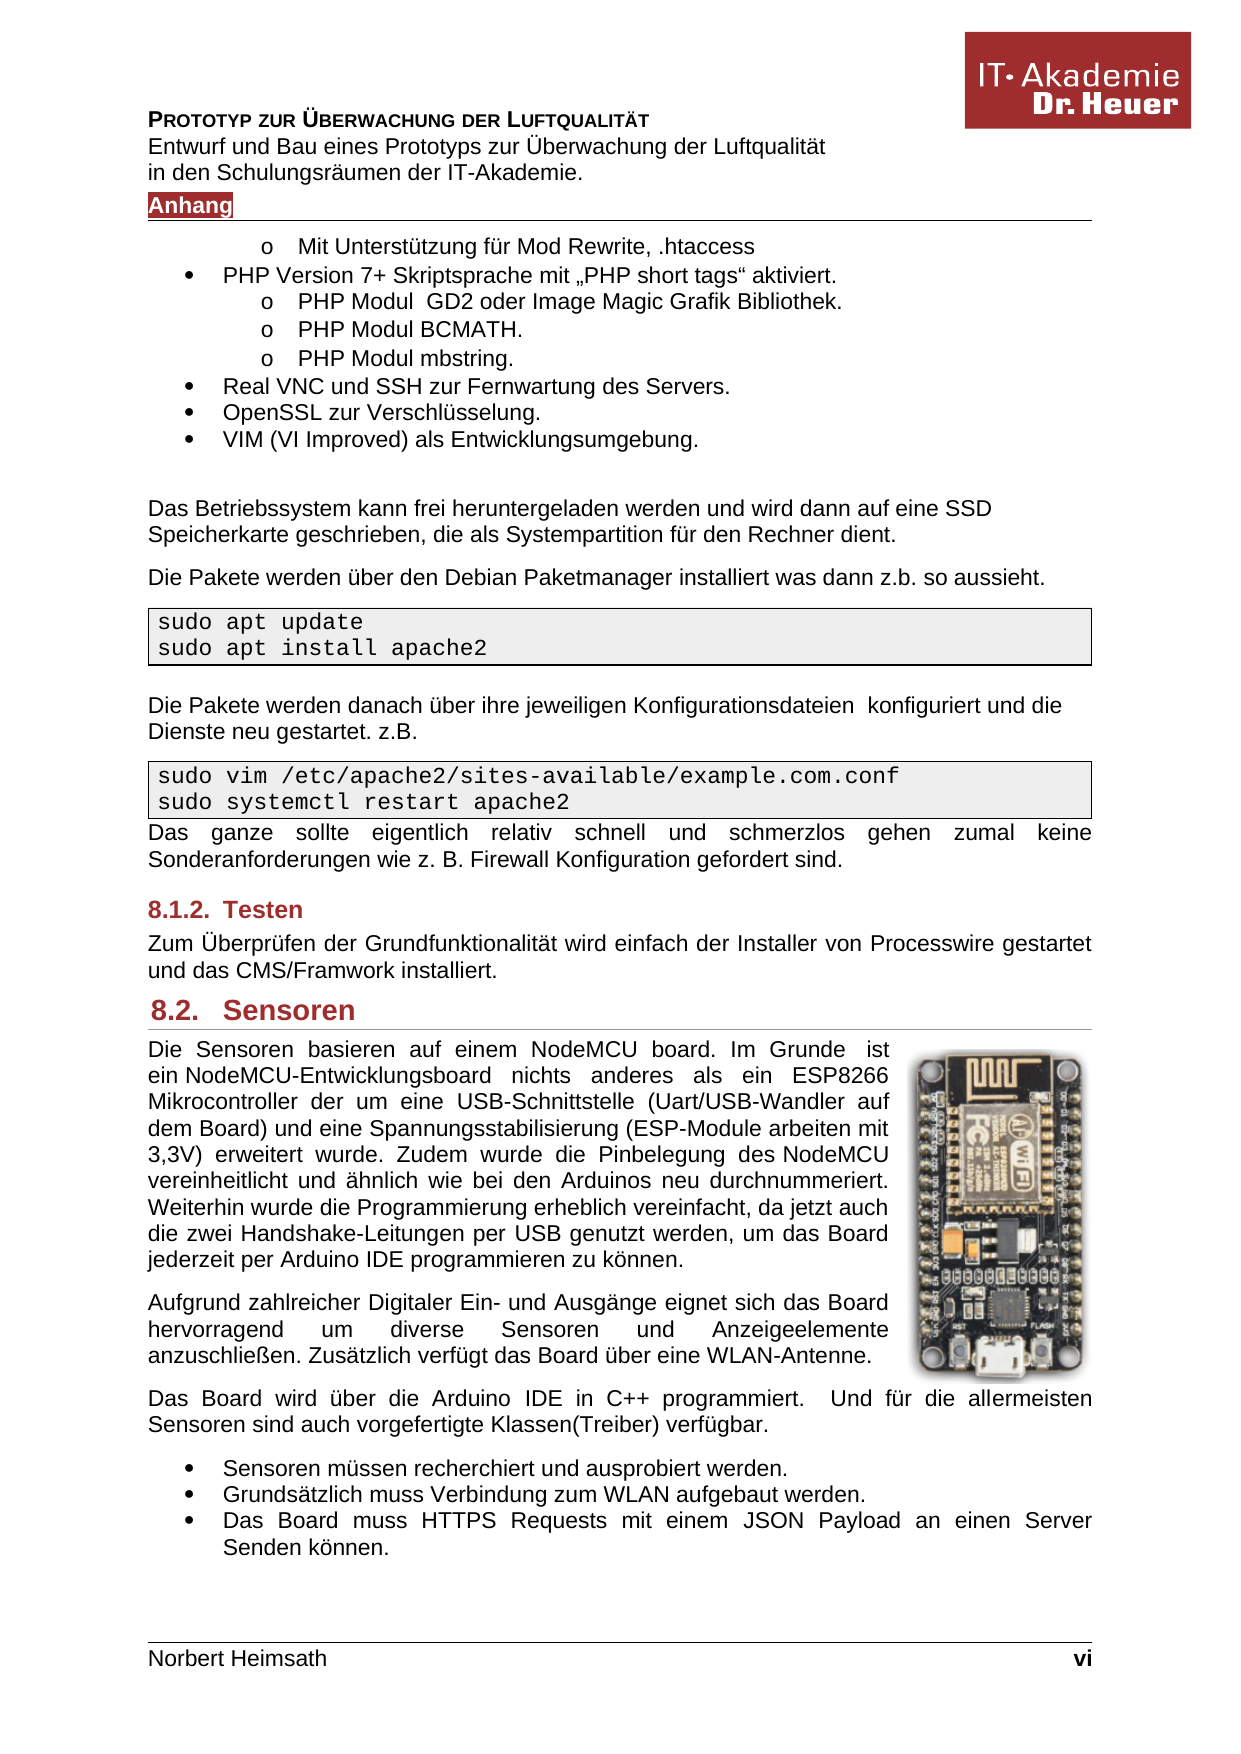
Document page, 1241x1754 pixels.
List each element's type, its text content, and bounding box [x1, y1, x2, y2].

list PHP Modul GD2 oder Image Magic Grafik Bibliothek. [260, 288, 1092, 316]
list sudo systemctl restart apache2 [149, 787, 1091, 818]
list sudo vim /etc/apache2/sites-available/example.com.conf [149, 762, 1091, 787]
text Aufgrund zahlreicher Digitaler Ein- und Ausgänge eignet sich das Board hervorragend um diverse Sensoren und Anzeigeelemente anzuschließen. Zusätzlich verfügt das Board über eine WLAN-Antenne. [148, 1289, 907, 1368]
text Das Board wird über die Arduino IDE in C++ programmiert. Und für die allermeisten Sensoren sind auch vorgefertigte Klassen(Treiber) verfügbar. [148, 1385, 1092, 1438]
subtitle Sensoren [148, 989, 1092, 1029]
text Die Pakete werden danach über ihre jeweiligen Konfigurationsdateien konfiguriert und die Dienste neu gestartet. z.B. [148, 666, 1092, 744]
list VIM (VI Improved) als Entwicklungsumgebung. [185, 426, 1092, 452]
list Grundsätzlich muss Verbindung zum WLAN aufgebaut werden. [185, 1481, 1092, 1507]
subtitle Testen [148, 895, 1092, 924]
list Real VNC und SSH zur Fernwartung des Servers. [185, 373, 1092, 399]
text Zum Überprüfen der Grundfunktionalität wird einfach der Installer von Processwire gestartet und das CMS/Framwork installiert. [148, 930, 1092, 983]
list sudo apt update [149, 609, 1091, 633]
text Das Betriebssystem kann frei heruntergeladen werden und wird dann auf eine SSD Speicherkarte geschrieben, die als Systempartition für den Rechner dient. [148, 495, 1092, 548]
picture [907, 1049, 1095, 1384]
text Die Sensoren basieren auf einem NodeMCU board. Im Grunde ist ein NodeMCU-Entwicklungsboard nichts anderes als ein ESP8266 Mikrocontroller der um eine USB-Schnittstelle (Uart/USB-Wandler auf dem Board) und eine Spannungsstabilisierung (ESP-Module arbeiten mit 3,3V) erweitert wurde. Zudem wurde die Pinbelegung des NodeMCU vereinheitlicht und ähnlich wie bei den Arduinos neu durchnummeriert. Weiterhin wurde die Programmierung erheblich vereinfacht, da jetzt auch die zwei Handshake-Leitungen per USB genutzt werden, um das Board jederzeit per Arduino IDE programmieren zu können. [148, 1036, 1092, 1273]
text Das ganze sollte eigentlich relativ schnell und schmerzlos gehen zumal keine Sonderanforderungen wie z. B. Firewall Konfiguration gefordert sind. [148, 819, 1092, 872]
list OpenSSL zur Verschlüsselung. [185, 399, 1092, 426]
list Sensoren müssen recherchiert und ausprobiert werden. [185, 1454, 1092, 1481]
list PHP Modul BCMATH. [260, 316, 1092, 344]
list sudo apt install apache2 [149, 633, 1091, 664]
text Die Pakete werden über den Debian Paketmanager installiert was dann z.b. so aussieht. [148, 564, 1092, 591]
list Das Board muss HTTPS Requests mit einem JSON Payload an einen Server Senden können. [185, 1507, 1092, 1560]
list PHP Version 7+ Skriptsprache mit „PHP short tags“ aktiviert. [185, 262, 1092, 288]
list Mit Unterstützung für Mod Rewrite, .htaccess [260, 233, 1092, 262]
list PHP Modul mbstring. [260, 344, 1092, 373]
